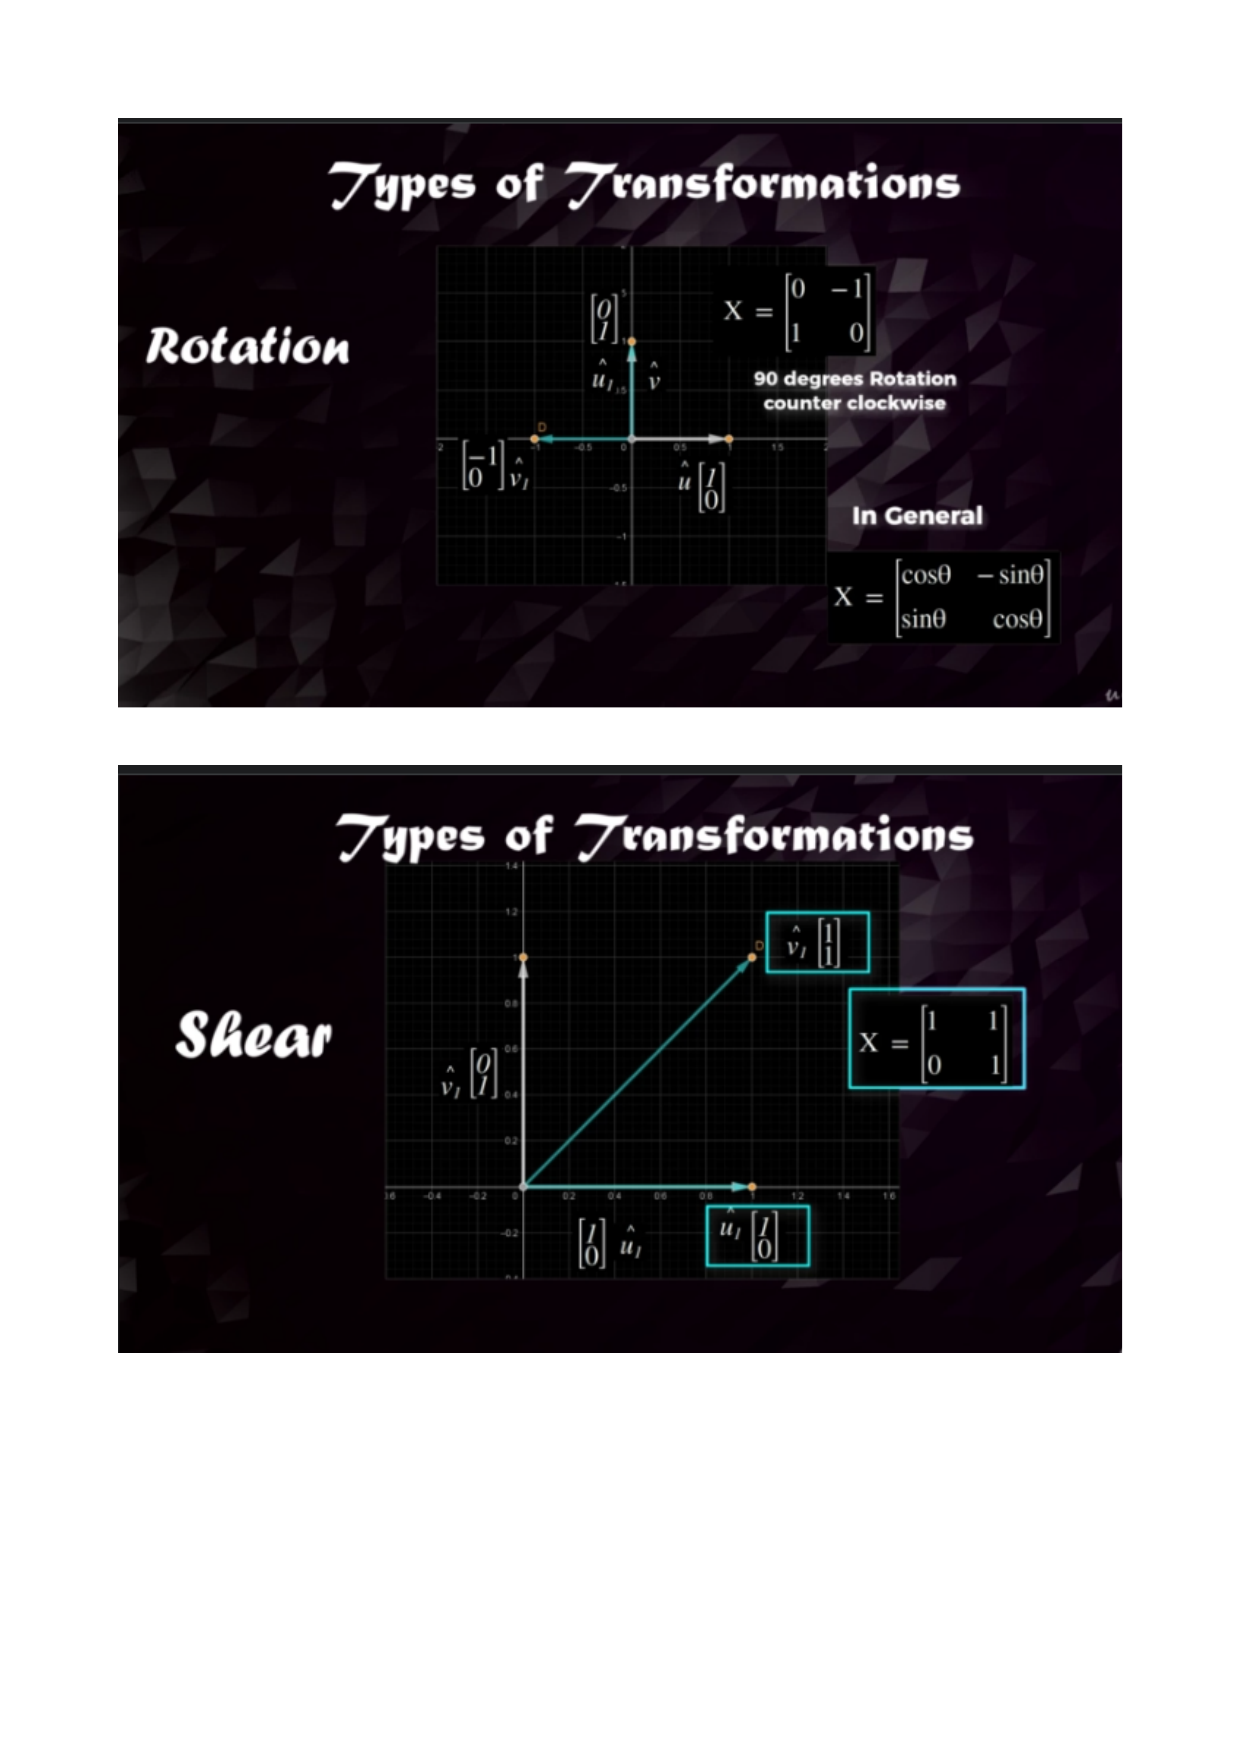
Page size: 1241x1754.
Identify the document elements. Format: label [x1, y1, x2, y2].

picture [118, 765, 1123, 1353]
picture [118, 118, 1123, 709]
